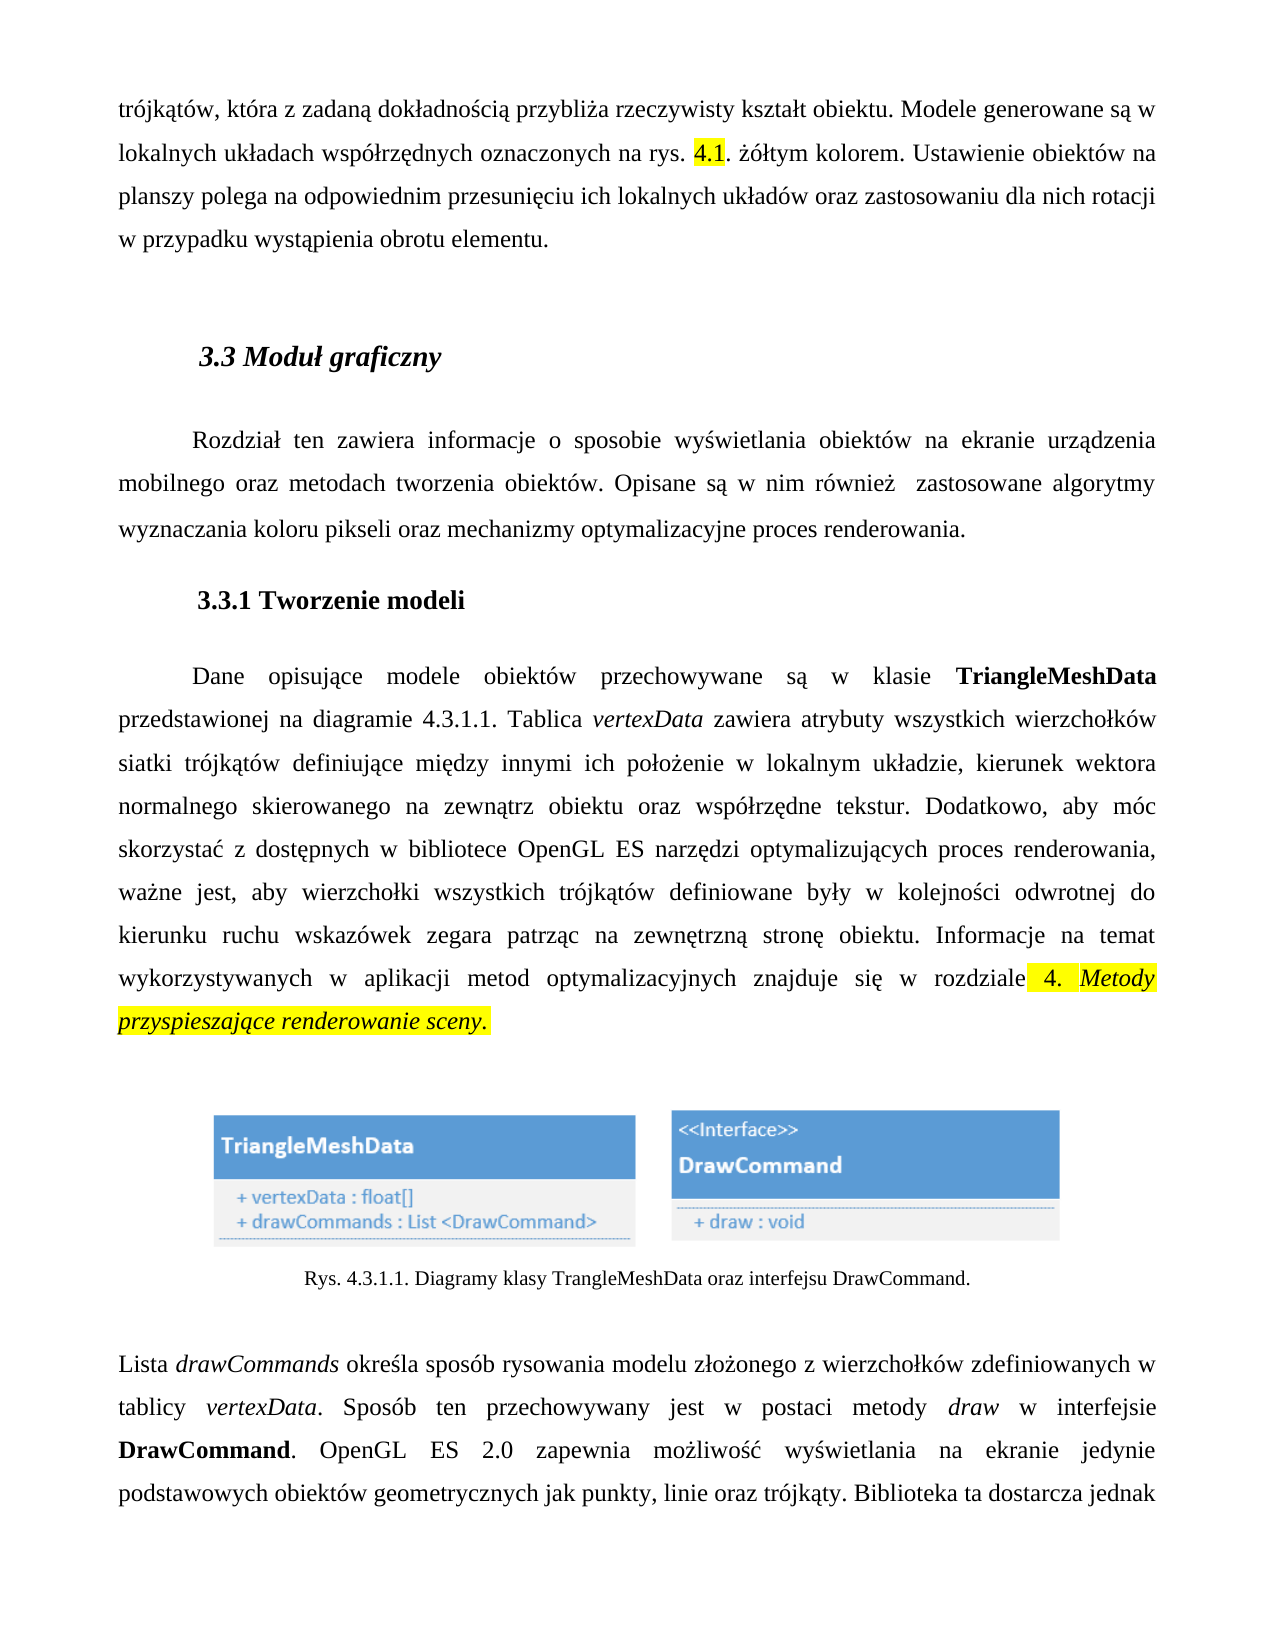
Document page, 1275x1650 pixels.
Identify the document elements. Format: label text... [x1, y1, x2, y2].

subtitle Moduł graficzny [192, 339, 1157, 372]
text Rozdział ten zawiera informacje o sposobie wyświetlania obiektów na ekranie urządzenia mobilnego oraz metodach tworzenia obiektów. Opisane są w nim również zastosowane algorytmy wyznaczania koloru pikseli oraz mechanizmy optymalizacyjne proces renderowania. [118, 425, 1157, 544]
text Rys. 4.3.1.1. Diagramy klasy TrangleMeshData oraz interfejsu DrawCommand. [118, 1093, 1157, 1290]
text Dane opisujące modele obiektów przechowywane są w klasie TriangleMeshData przedstawionej na diagramie 4.3.1.1. Tablica vertexData zawiera atrybuty wszystkich wierzchołków siatki trójkątów definiujące między innymi ich położenie w lokalnym układzie, kierunek wektora normalnego skierowanego na zewnątrz obiektu oraz współrzędne tekstur. Dodatkowo, aby móc skorzystać z dostępnych w bibliotece OpenGL ES narzędzi optymalizujących proces renderowania, ważne jest, aby wierzchołki wszystkich trójkątów definiowane były w kolejności odwrotnej do kierunku ruchu wskazówek zegara patrząc na zewnętrzną stronę obiektu. Informacje na temat wykorzystywanych w aplikacji metod optymalizacyjnych znajduje się w rozdziale 4. Metody przyspieszające renderowanie sceny. [118, 661, 1157, 1035]
text trójkątów, która z zadaną dokładnością przybliża rzeczywisty kształt obiektu. Modele generowane są w lokalnych układach współrzędnych oznaczonych na rys. 4.1. żółtym kolorem. Ustawienie obiektów na planszy polega na odpowiednim przesunięciu ich lokalnych układów oraz zastosowaniu dla nich rotacji w przypadku wystąpienia obrotu elementu. [118, 94, 1157, 253]
picture [204, 1108, 1071, 1253]
text Lista drawCommands określa sposób rysowania modelu złożonego z wierzchołków zdefiniowanych w tablicy vertexData. Sposób ten przechowywany jest w postaci metody draw w interfejsie DrawCommand. OpenGL ES 2.0 zapewnia możliwość wyświetlania na ekranie jedynie podstawowych obiektów geometrycznych jak punkty, linie oraz trójkąty. Biblioteka ta dostarcza jednak [118, 1349, 1157, 1507]
subtitle Tworzenie modeli [191, 584, 1157, 615]
